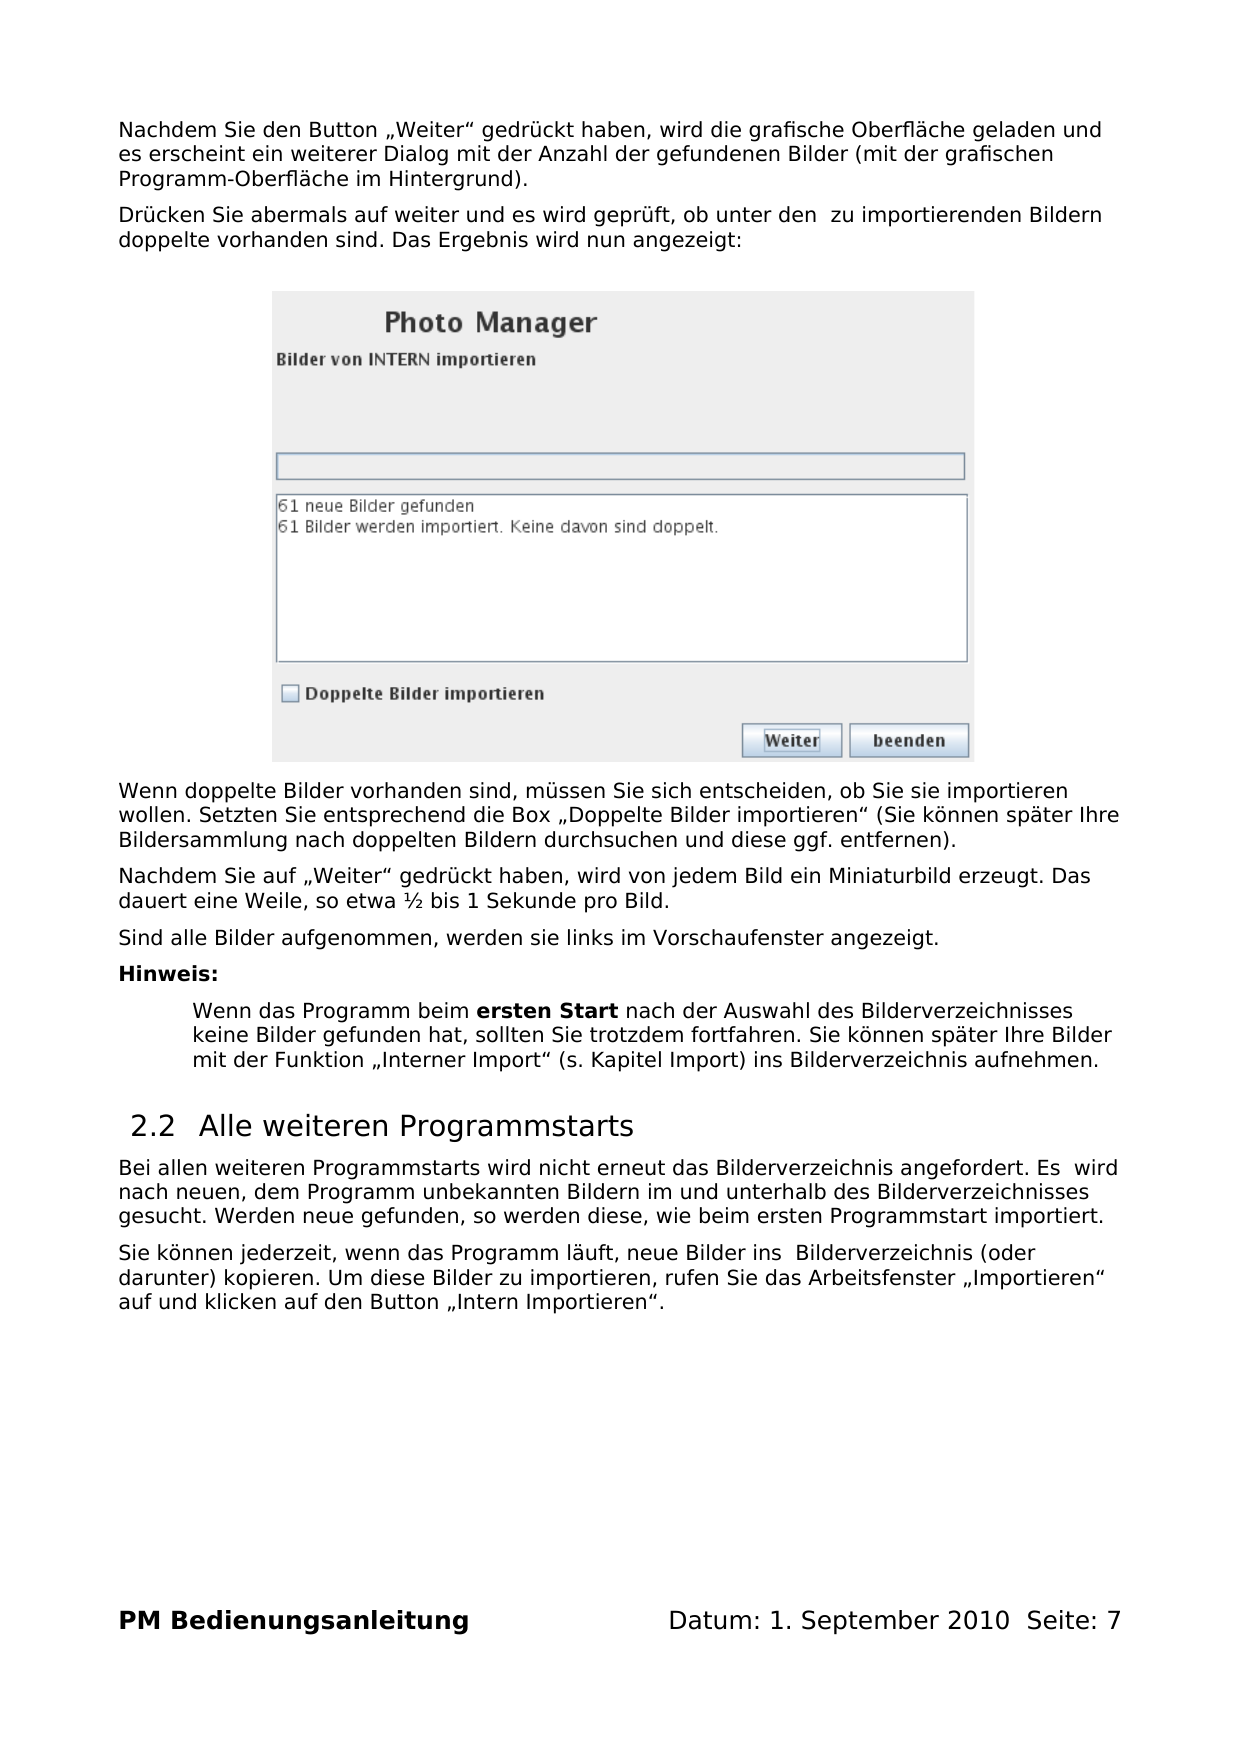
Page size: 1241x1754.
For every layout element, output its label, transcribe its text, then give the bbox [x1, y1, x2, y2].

text Nachdem Sie den Button „Weiter“ gedrückt haben, wird die grafische Oberfläche geladen und es erscheint ein weiterer Dialog mit der Anzahl der gefundenen Bilder (mit der grafischen Programm-Oberfläche im Hintergrund). [118, 118, 1122, 191]
picture [272, 291, 975, 762]
text Hinweis: [118, 962, 1122, 987]
text Nachdem Sie auf „Weiter“ gedrückt haben, wird von jedem Bild ein Miniaturbild erzeugt. Das dauert eine Weile, so etwa ½ bis 1 Sekunde pro Bild. [118, 864, 1122, 913]
text Wenn doppelte Bilder vorhanden sind, müssen Sie sich entscheiden, ob Sie sie importieren wollen. Setzten Sie entsprechend die Box „Doppelte Bilder importieren“ (Sie können später Ihre Bildersammlung nach doppelten Bildern durchsuchen und diese ggf. entfernen). [118, 779, 1122, 852]
text Wenn das Programm beim ersten Start nach der Auswahl des Bilderverzeichnisses keine Bilder gefunden hat, sollten Sie trotzdem fortfahren. Sie können später Ihre Bilder mit der Funktion „Interner Import“ (s. Kapitel Import) ins Bilderverzeichnis aufnehmen. [192, 999, 1122, 1072]
text Bei allen weiteren Programmstarts wird nicht erneut das Bilderverzeichnis angefordert. Es wird nach neuen, dem Programm unbekannten Bildern im und unterhalb des Bilderverzeichnisses gesucht. Werden neue gefunden, so werden diese, wie beim ersten Programmstart importiert. [118, 1156, 1122, 1229]
text Drücken Sie abermals auf weiter und es wird geprüft, ob unter den zu importierenden Bildern doppelte vorhanden sind. Das Ergebnis wird nun angezeigt: [118, 203, 1122, 252]
text Sind alle Bilder aufgenommen, werden sie links im Vorschaufenster angezeigt. [118, 926, 1122, 950]
subtitle Alle weiteren Programmstarts [130, 1109, 1122, 1143]
text Sie können jederzeit, wenn das Programm läuft, neue Bilder ins Bilderverzeichnis (oder darunter) kopieren. Um diese Bilder zu importieren, rufen Sie das Arbeitsfenster „Importieren“ auf und klicken auf den Button „Intern Importieren“. [118, 1241, 1122, 1314]
